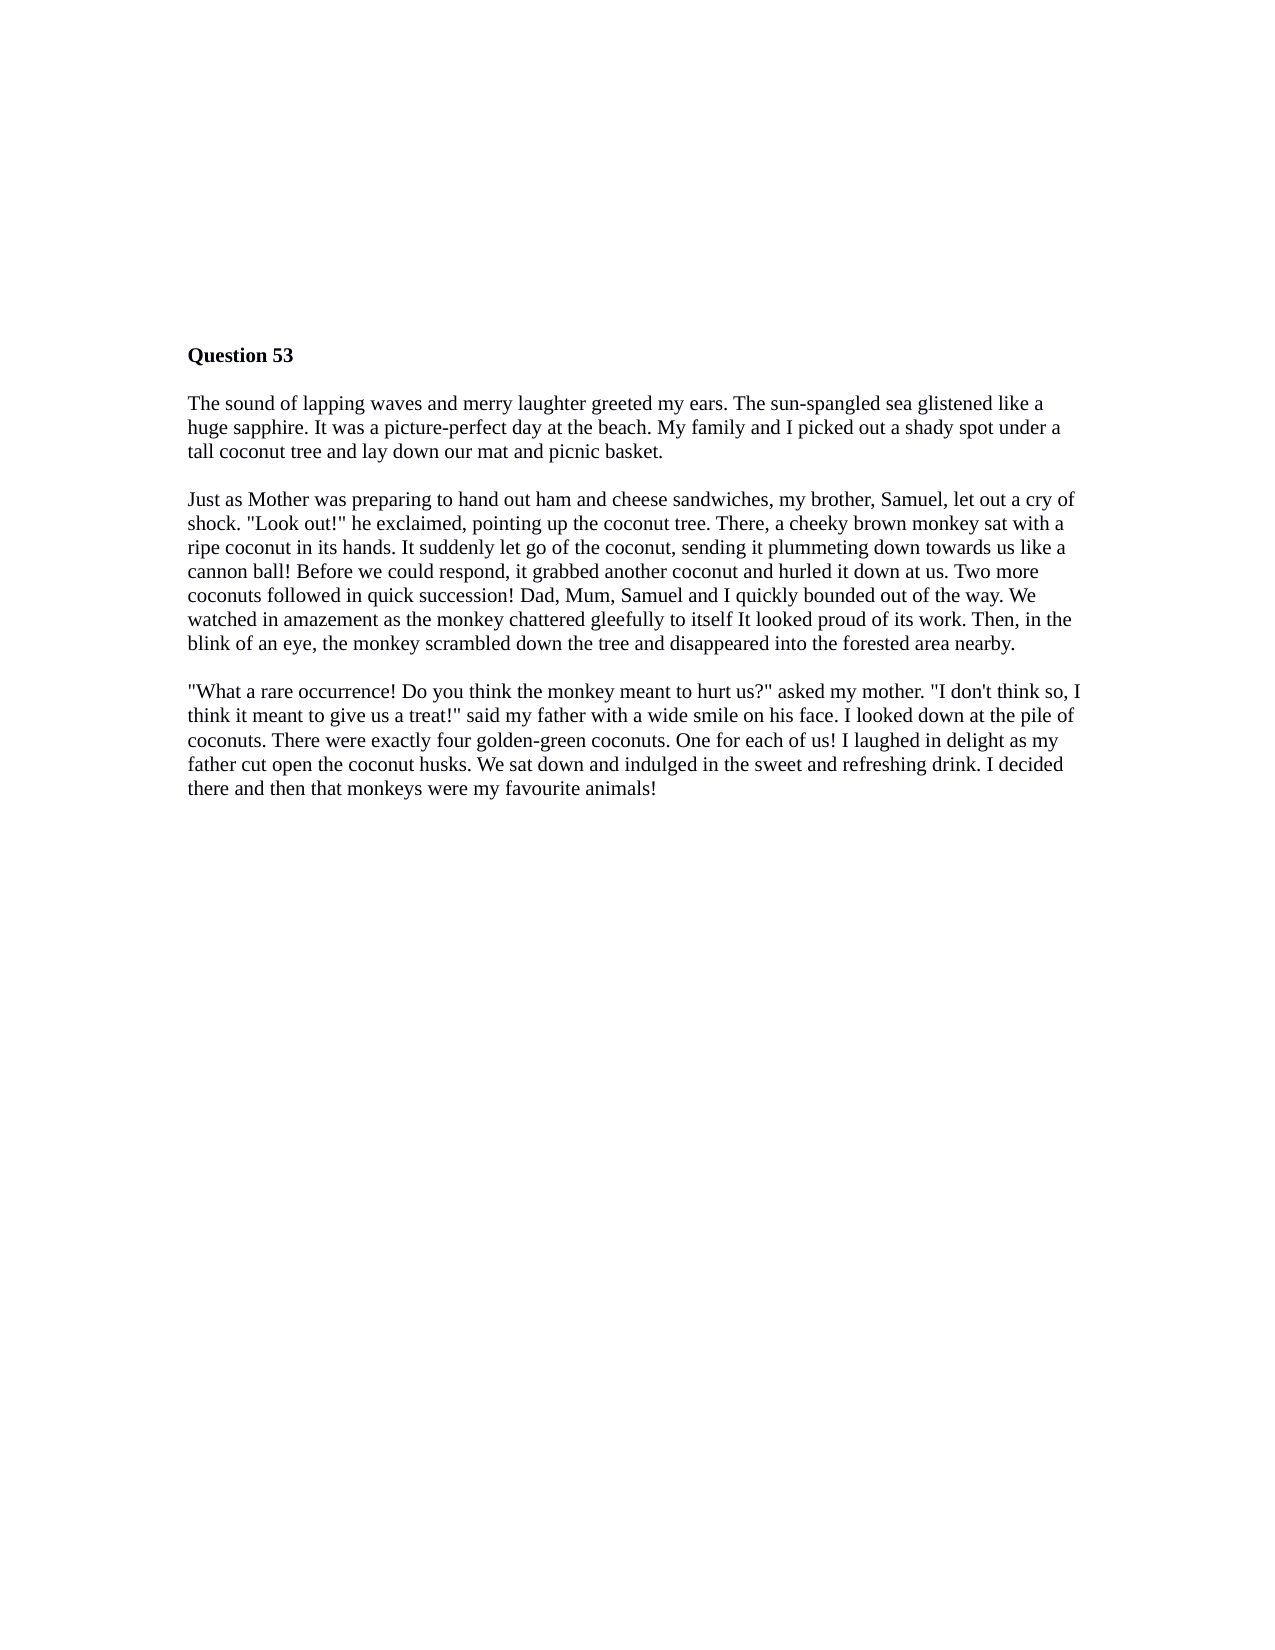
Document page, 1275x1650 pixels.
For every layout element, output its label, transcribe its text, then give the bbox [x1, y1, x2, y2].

text Question 53 [187, 342, 1087, 367]
text "What a rare occurrence! Do you think the monkey meant to hurt us?" asked my mother. "I don't think so, I think it meant to give us a treat!" said my father with a wide smile on his face. I looked down at the pile of coconuts. There were exactly four golden-green coconuts. One for each of us! I laughed in delight as my father cut open the coconut husks. We sat down and indulged in the sweet and refreshing drink. I decided there and then that monkeys were my favourite animals! [187, 679, 1087, 800]
text Just as Mother was preparing to hand out ham and cheese sandwiches, my brother, Samuel, let out a cry of shock. "Look out!" he exclaimed, pointing up the coconut tree. There, a cheeky brown monkey sat with a ripe coconut in its hands. It suddenly let go of the coconut, sending it plummeting down towards us like a cannon ball! Before we could respond, it grabbed another coconut and hurled it down at us. Two more coconuts followed in quick succession! Dad, Mum, Samuel and I quickly bounded out of the way. We watched in amazement as the monkey chattered gleefully to itself It looked proud of its work. Then, in the blink of an eye, the monkey scrambled down the tree and disappeared into the forested area nearby. [187, 487, 1087, 655]
text The sound of lapping waves and merry laughter greeted my ears. The sun-spangled sea glistened like a huge sapphire. It was a picture-perfect day at the beach. My family and I picked out a shady spot under a tall coconut tree and lay down our mat and picnic basket. [187, 391, 1087, 463]
